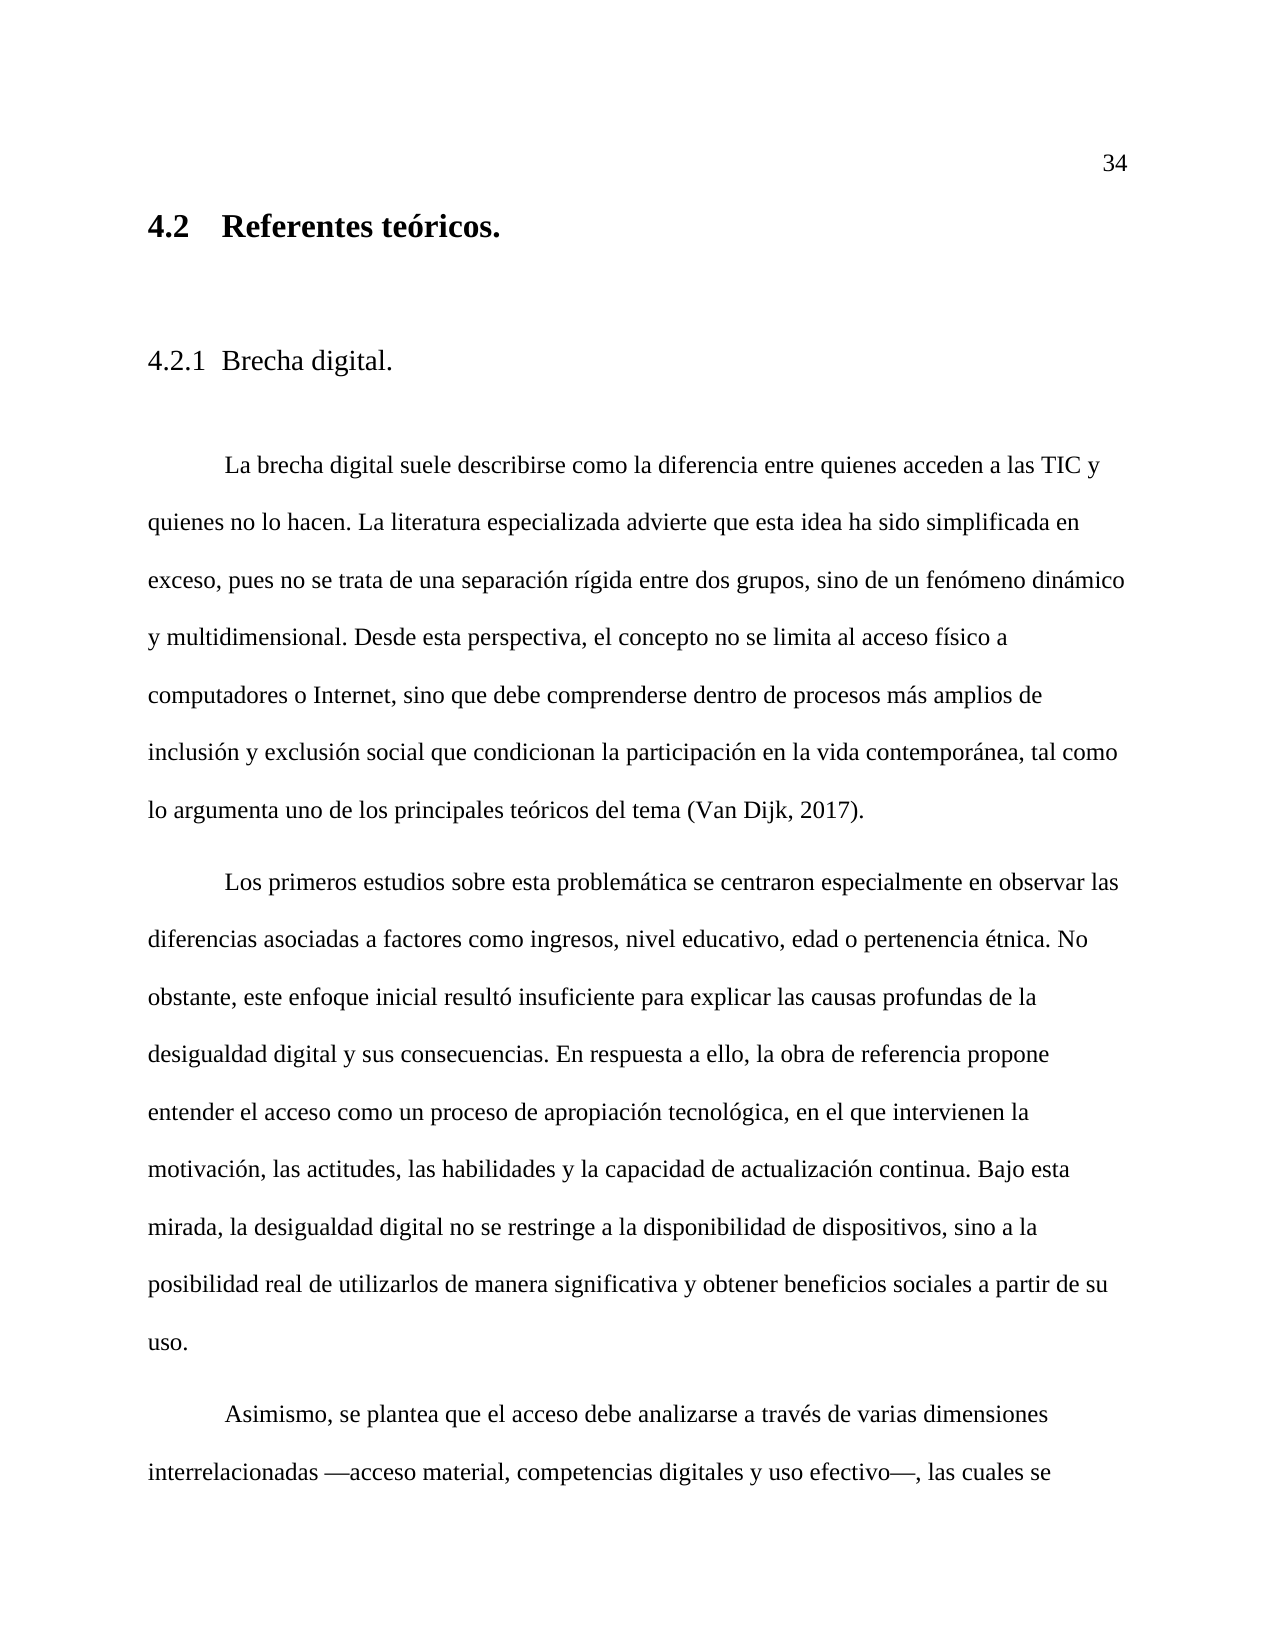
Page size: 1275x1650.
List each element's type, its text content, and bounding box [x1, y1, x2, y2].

subtitle Referentes teóricos. [148, 206, 1127, 244]
text La brecha digital suele describirse como la diferencia entre quienes acceden a las TIC y quienes no lo hacen. La literatura especializada advierte que esta idea ha sido simplificada en exceso, pues no se trata de una separación rígida entre dos grupos, sino de un fenómeno dinámico y multidimensional. Desde esta perspectiva, el concepto no se limita al acceso físico a computadores o Internet, sino que debe comprenderse dentro de procesos más amplios de inclusión y exclusión social que condicionan la participación en la vida contemporánea, tal como lo argumenta uno de los principales teóricos del tema (Van Dijk, 2017). [148, 450, 1127, 824]
text Asimismo, se plantea que el acceso debe analizarse a través de varias dimensiones interrelacionadas —acceso material, competencias digitales y uso efectivo—, las cuales se [148, 1399, 1127, 1485]
text Los primeros estudios sobre esta problemática se centraron especialmente en observar las diferencias asociadas a factores como ingresos, nivel educativo, edad o pertenencia étnica. No obstante, este enfoque inicial resultó insuficiente para explicar las causas profundas de la desigualdad digital y sus consecuencias. En respuesta a ello, la obra de referencia propone entender el acceso como un proceso de apropiación tecnológica, en el que intervienen la motivación, las actitudes, las habilidades y la capacidad de actualización continua. Bajo esta mirada, la desigualdad digital no se restringe a la disponibilidad de dispositivos, sino a la posibilidad real de utilizarlos de manera significativa y obtener beneficios sociales a partir de su uso. [148, 867, 1127, 1356]
subtitle Brecha digital. [148, 343, 1127, 377]
